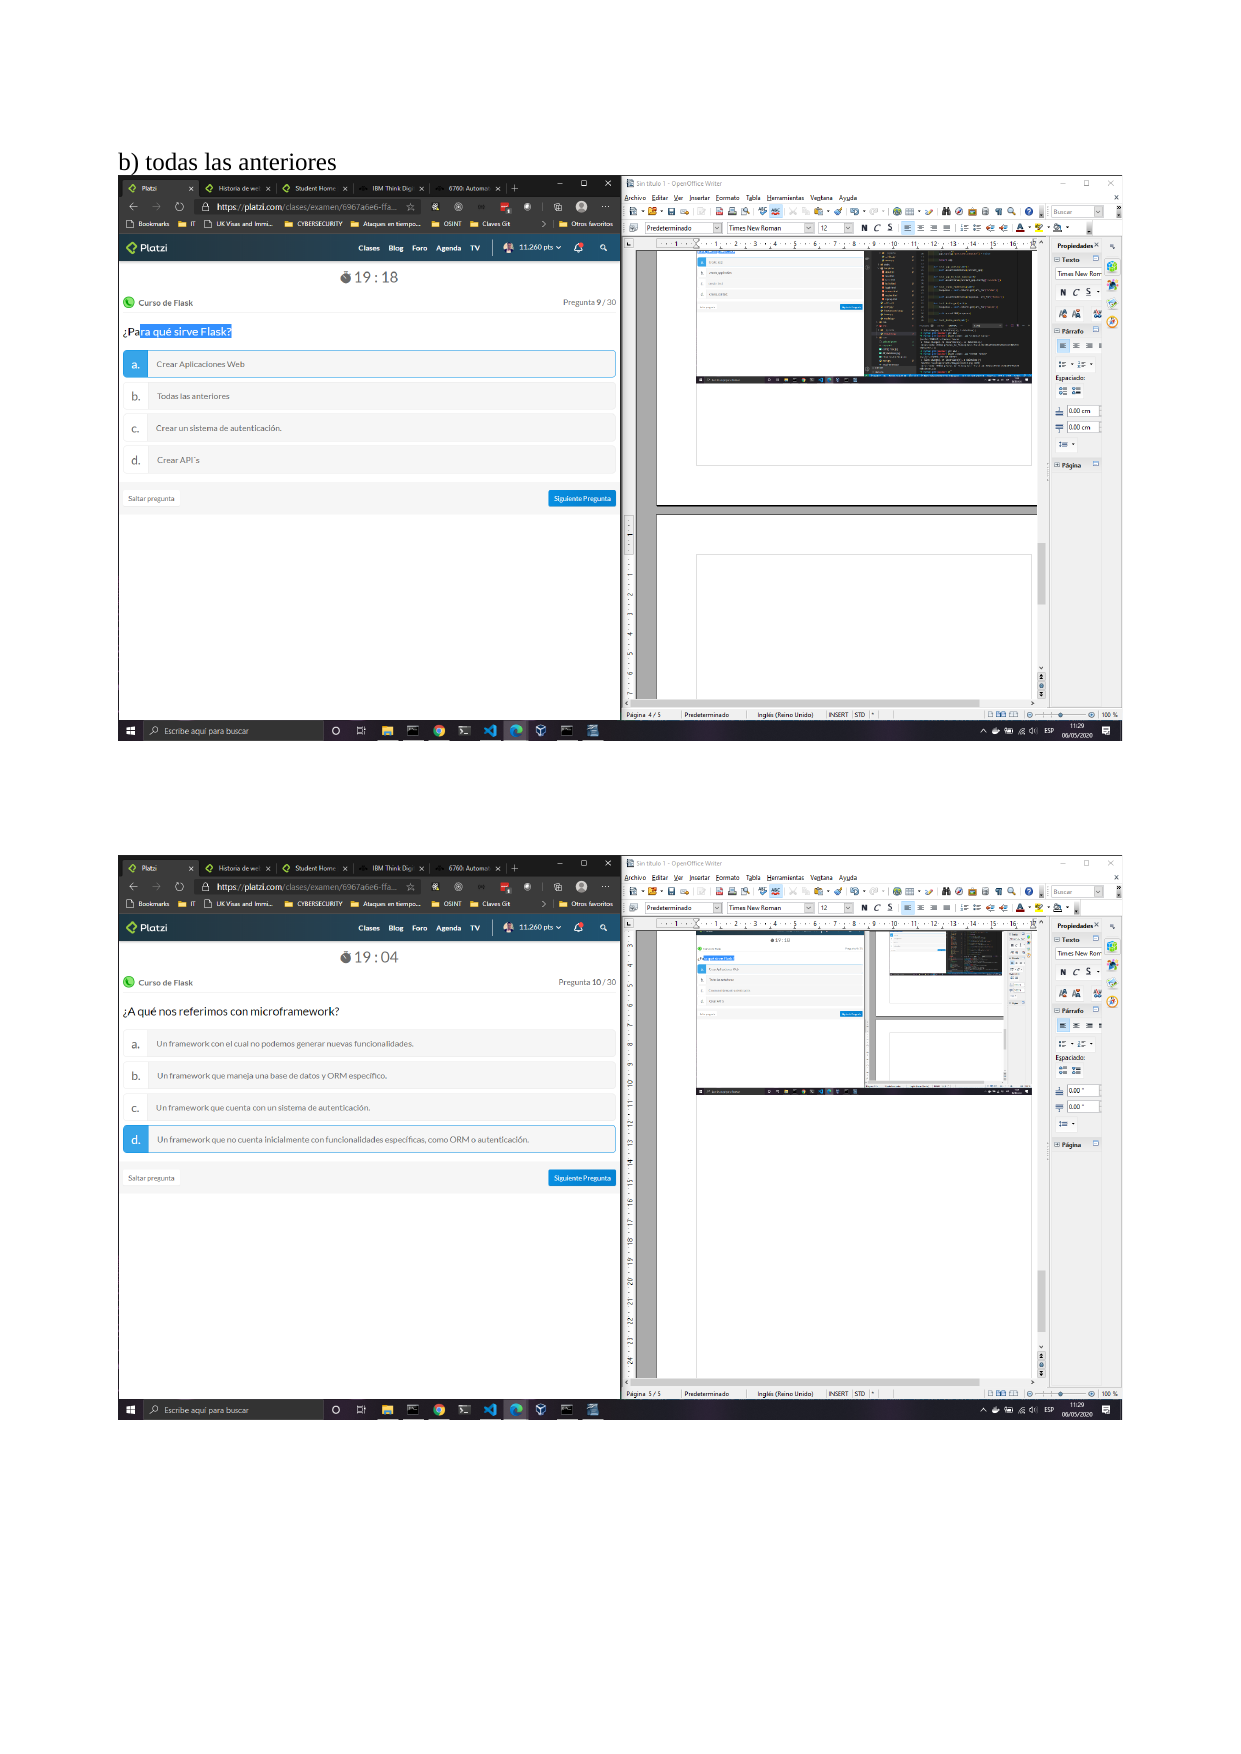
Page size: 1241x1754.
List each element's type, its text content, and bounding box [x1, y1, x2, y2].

picture [118, 175, 1123, 741]
text b) todas las anteriores [118, 147, 1122, 175]
picture [118, 855, 1123, 1420]
